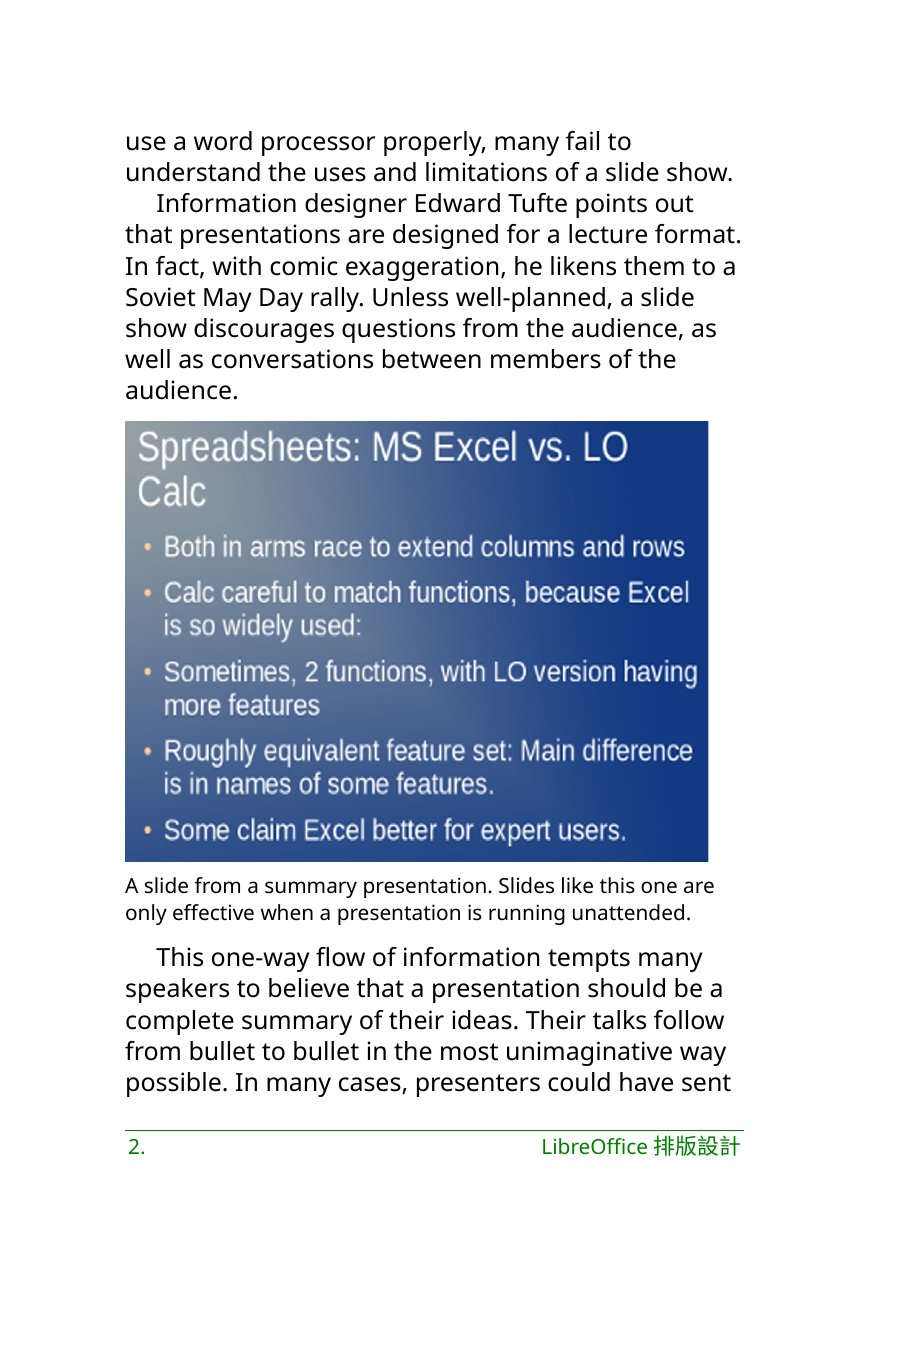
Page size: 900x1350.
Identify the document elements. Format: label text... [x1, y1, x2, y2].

table_header [125, 422, 744, 864]
text Information designer Edward Tufte points out that presentations are designed for a lecture format. In fact, with comic exaggeration, he likens them to a Soviet May Day rally. Unless well-planned, a slide show discourages questions from the audience, as well as conversations between members of the audience. [125, 187, 744, 406]
table_cell A slide from a summary presentation. Slides like this one are only effective when a presentation is running unattended. [125, 864, 744, 926]
text This one-way flow of information tempts many speakers to believe that a presentation should be a complete summary of their ideas. Their talks follow from bullet to bullet in the most unimaginative way possible. In many cases, presenters could have sent [125, 942, 744, 1098]
text use a word processor properly, many fail to understand the uses and limitations of a slide show. [125, 125, 744, 187]
picture [125, 421, 709, 862]
